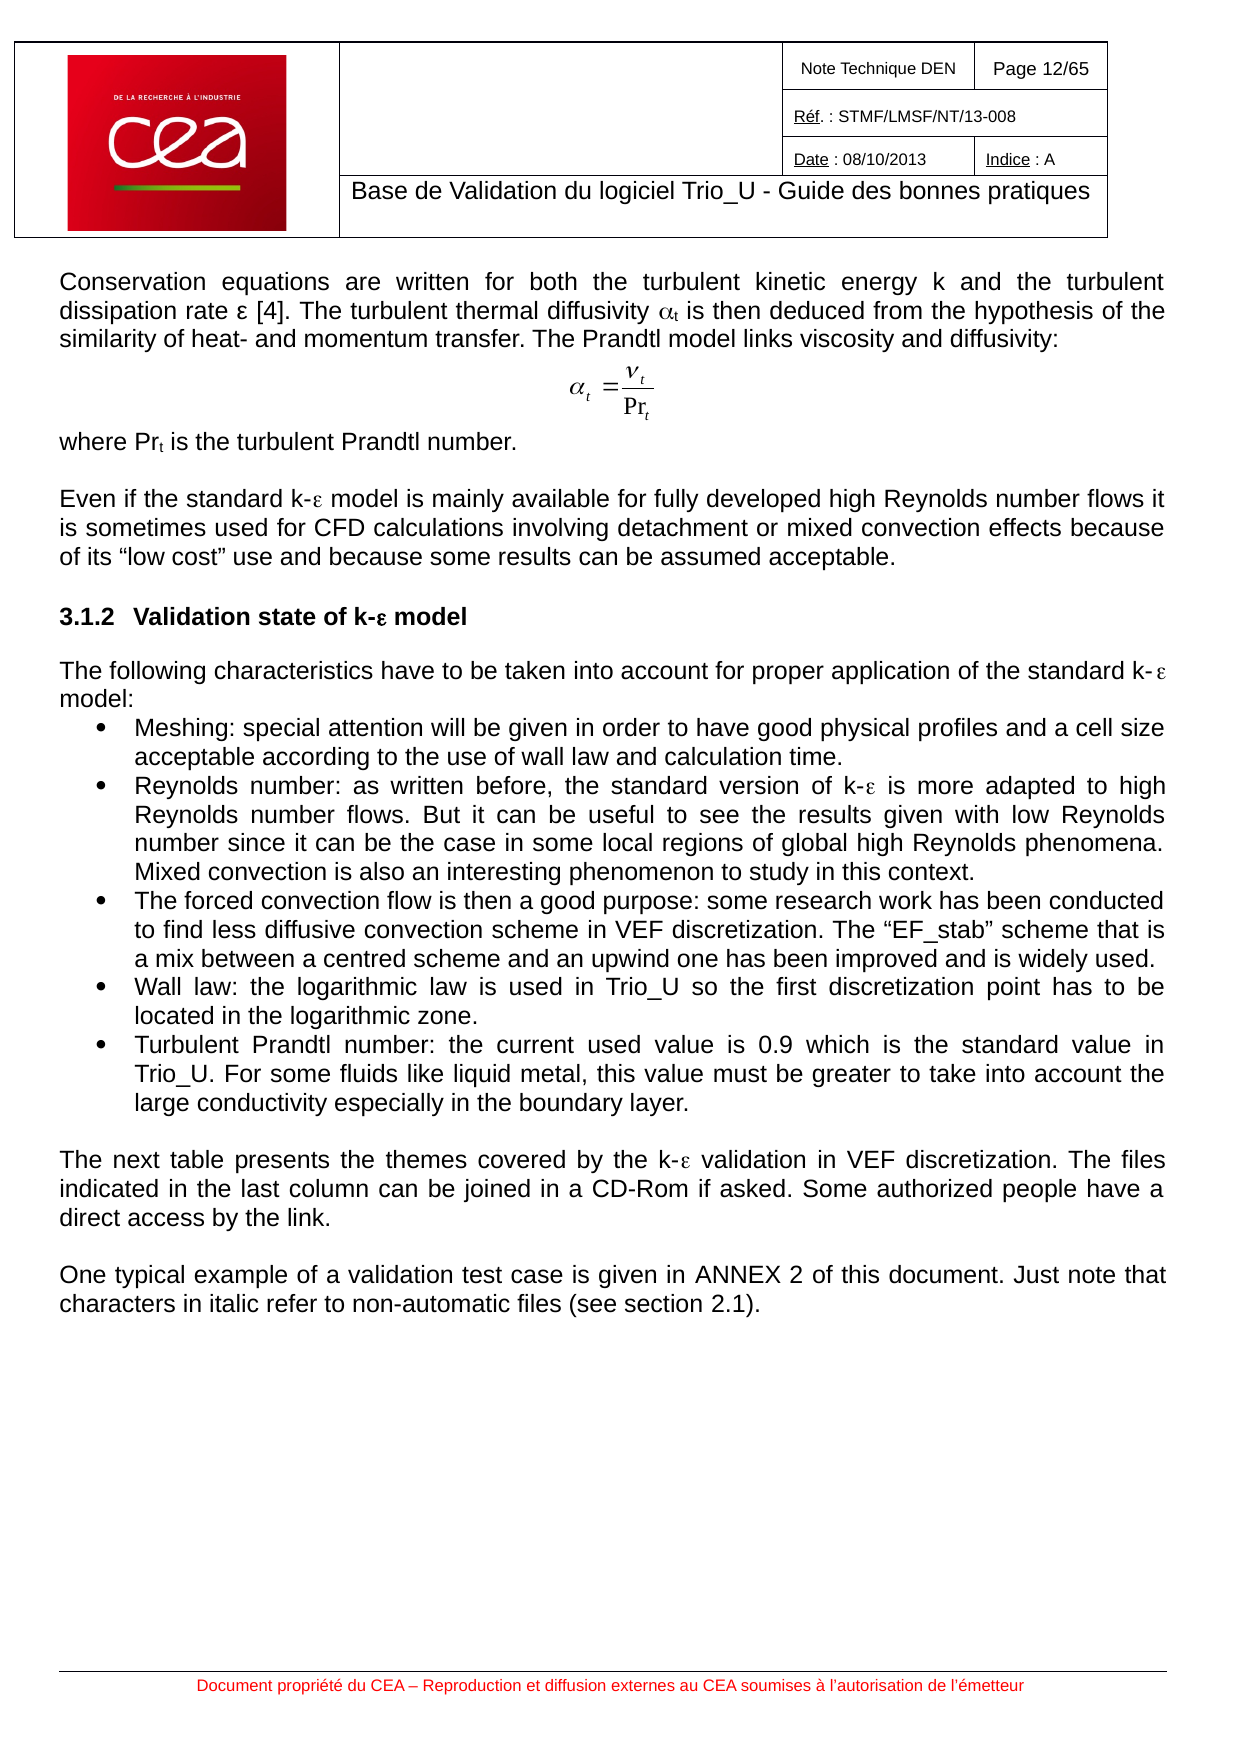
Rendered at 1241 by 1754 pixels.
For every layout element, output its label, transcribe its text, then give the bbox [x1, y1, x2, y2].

text The following characteristics have to be taken into account for proper application of the standard k- model: [59, 656, 1167, 713]
text Conservation equations are written for both the turbulent kinetic energy k and the turbulent dissipation rate ε [4]. The turbulent thermal diffusivity t is then deduced from the hypothesis of the similarity of heat- and momentum transfer. The Prandtl model links viscosity and diffusivity: [59, 267, 1167, 353]
text One typical example of a validation test case is given in ANNEX 2 of this document. Just note that characters in italic refer to non-automatic files (see section 2.1). [59, 1260, 1167, 1318]
text The next table presents the themes covered by the k- validation in VEF discretization. The files indicated in the last column can be joined in a CD-Rom if asked. Some authorized people have a direct access by the link. [59, 1145, 1167, 1231]
list Turbulent Prandtl number: the current used value is 0.9 which is the standard value in Trio_U. For some fluids like liquid metal, this value must be greater to take into account the large conductivity especially in the boundary layer. [97, 1030, 1167, 1116]
list Meshing: special attention will be given in order to have good physical profiles and a cell size acceptable according to the use of wall law and calculation time. [97, 713, 1167, 771]
picture [67, 55, 287, 231]
text where Prt is the turbulent Prandtl number. [59, 427, 1167, 455]
text Even if the standard k- model is mainly available for fully developed high Reynolds number flows it is sometimes used for CFD calculations involving detachment or mixed convection effects because of its “low cost” use and because some results can be assumed acceptable. [59, 484, 1167, 571]
subtitle Validation state of k- model [59, 602, 1167, 631]
list Wall law: the logarithmic law is used in Trio_U so the first discretization point has to be located in the logarithmic zone. [97, 972, 1167, 1030]
list Reynolds number: as written before, the standard version of k- is more adapted to high Reynolds number flows. But it can be useful to see the results given with low Reynolds number since it can be the case in some local regions of global high Reynolds phenomena. Mixed convection is also an interesting phenomenon to study in this context. [97, 771, 1167, 886]
list The forced convection flow is then a good purpose: some research work has been conducted to find less diffusive convection scheme in VEF discretization. The “EF_stab” scheme that is a mix between a centred scheme and an upwind one has been improved and is widely used. [97, 886, 1167, 972]
